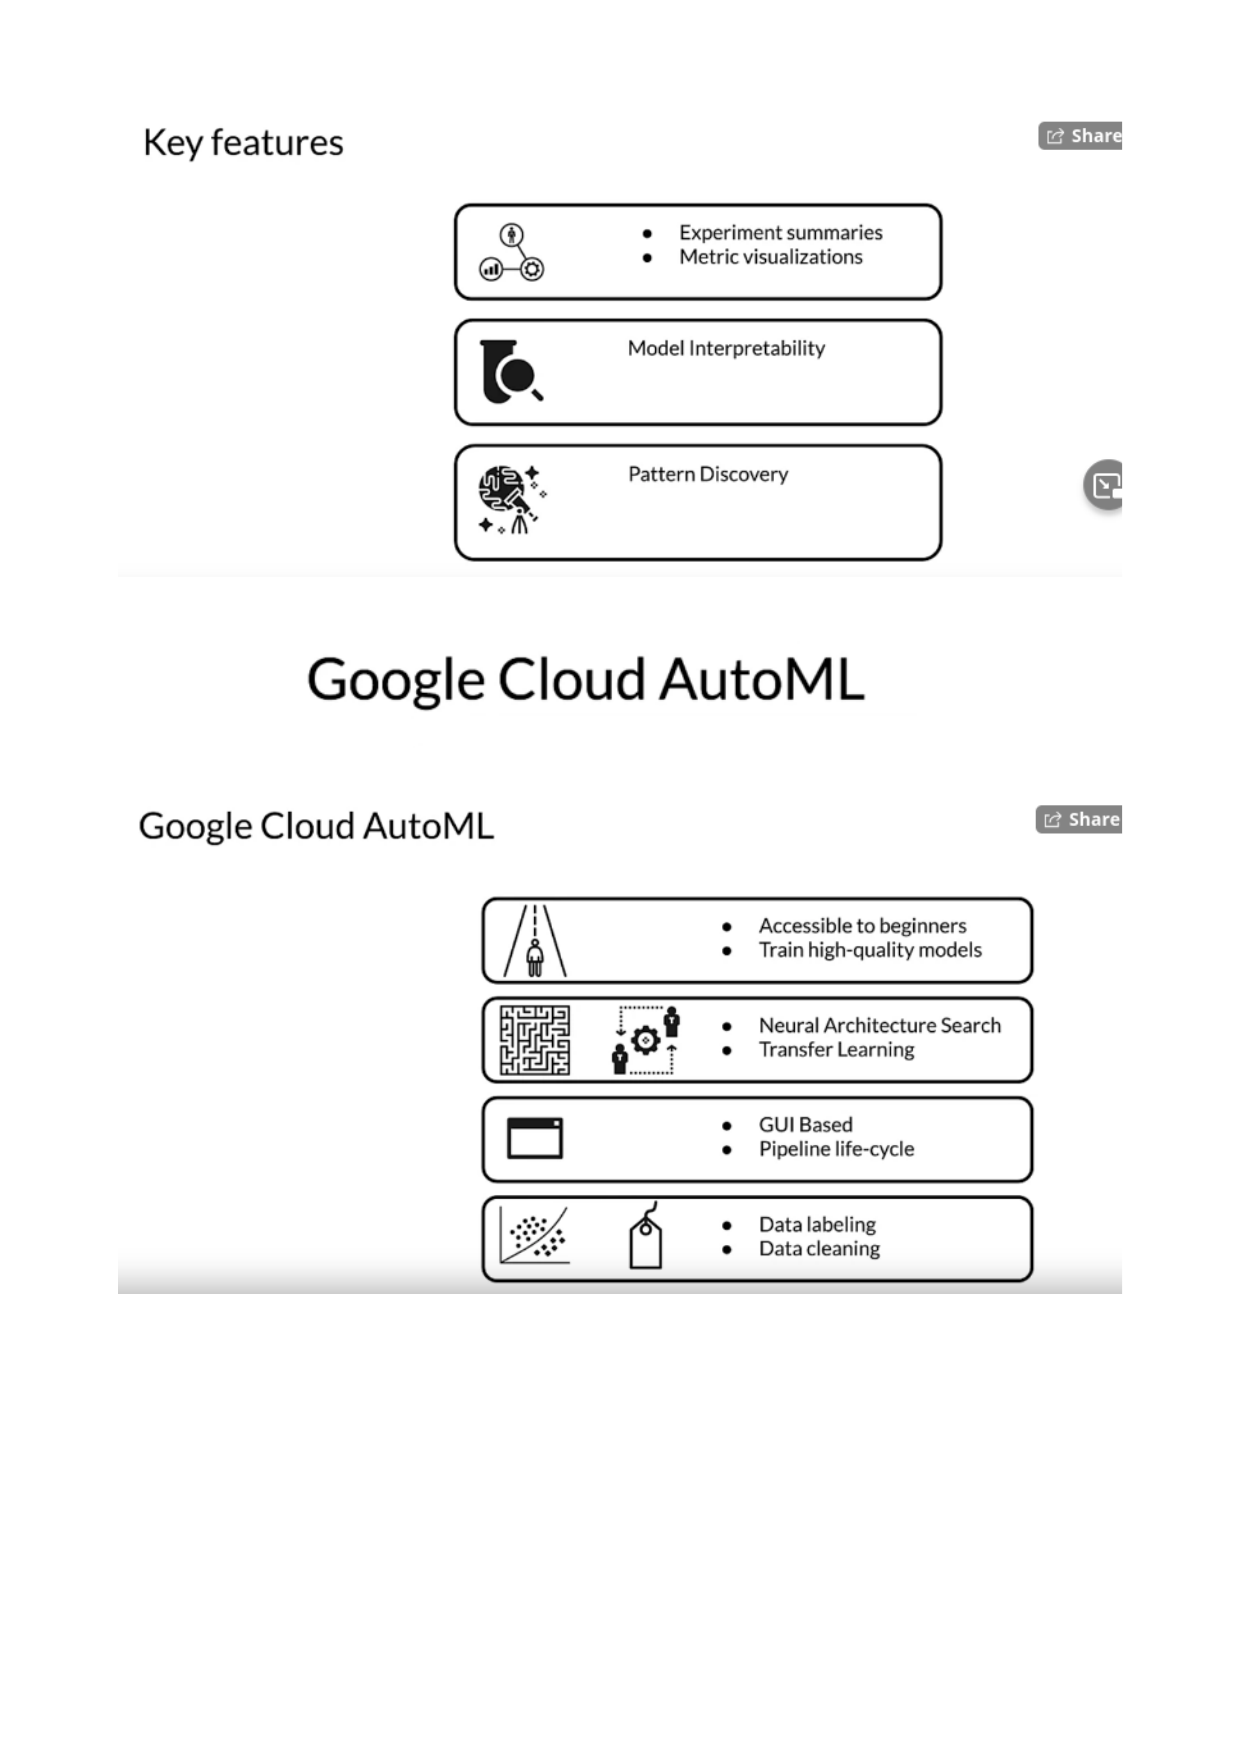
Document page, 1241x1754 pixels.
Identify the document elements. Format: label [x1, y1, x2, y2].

picture [118, 800, 1123, 1294]
picture [118, 628, 1123, 748]
picture [118, 118, 1123, 577]
